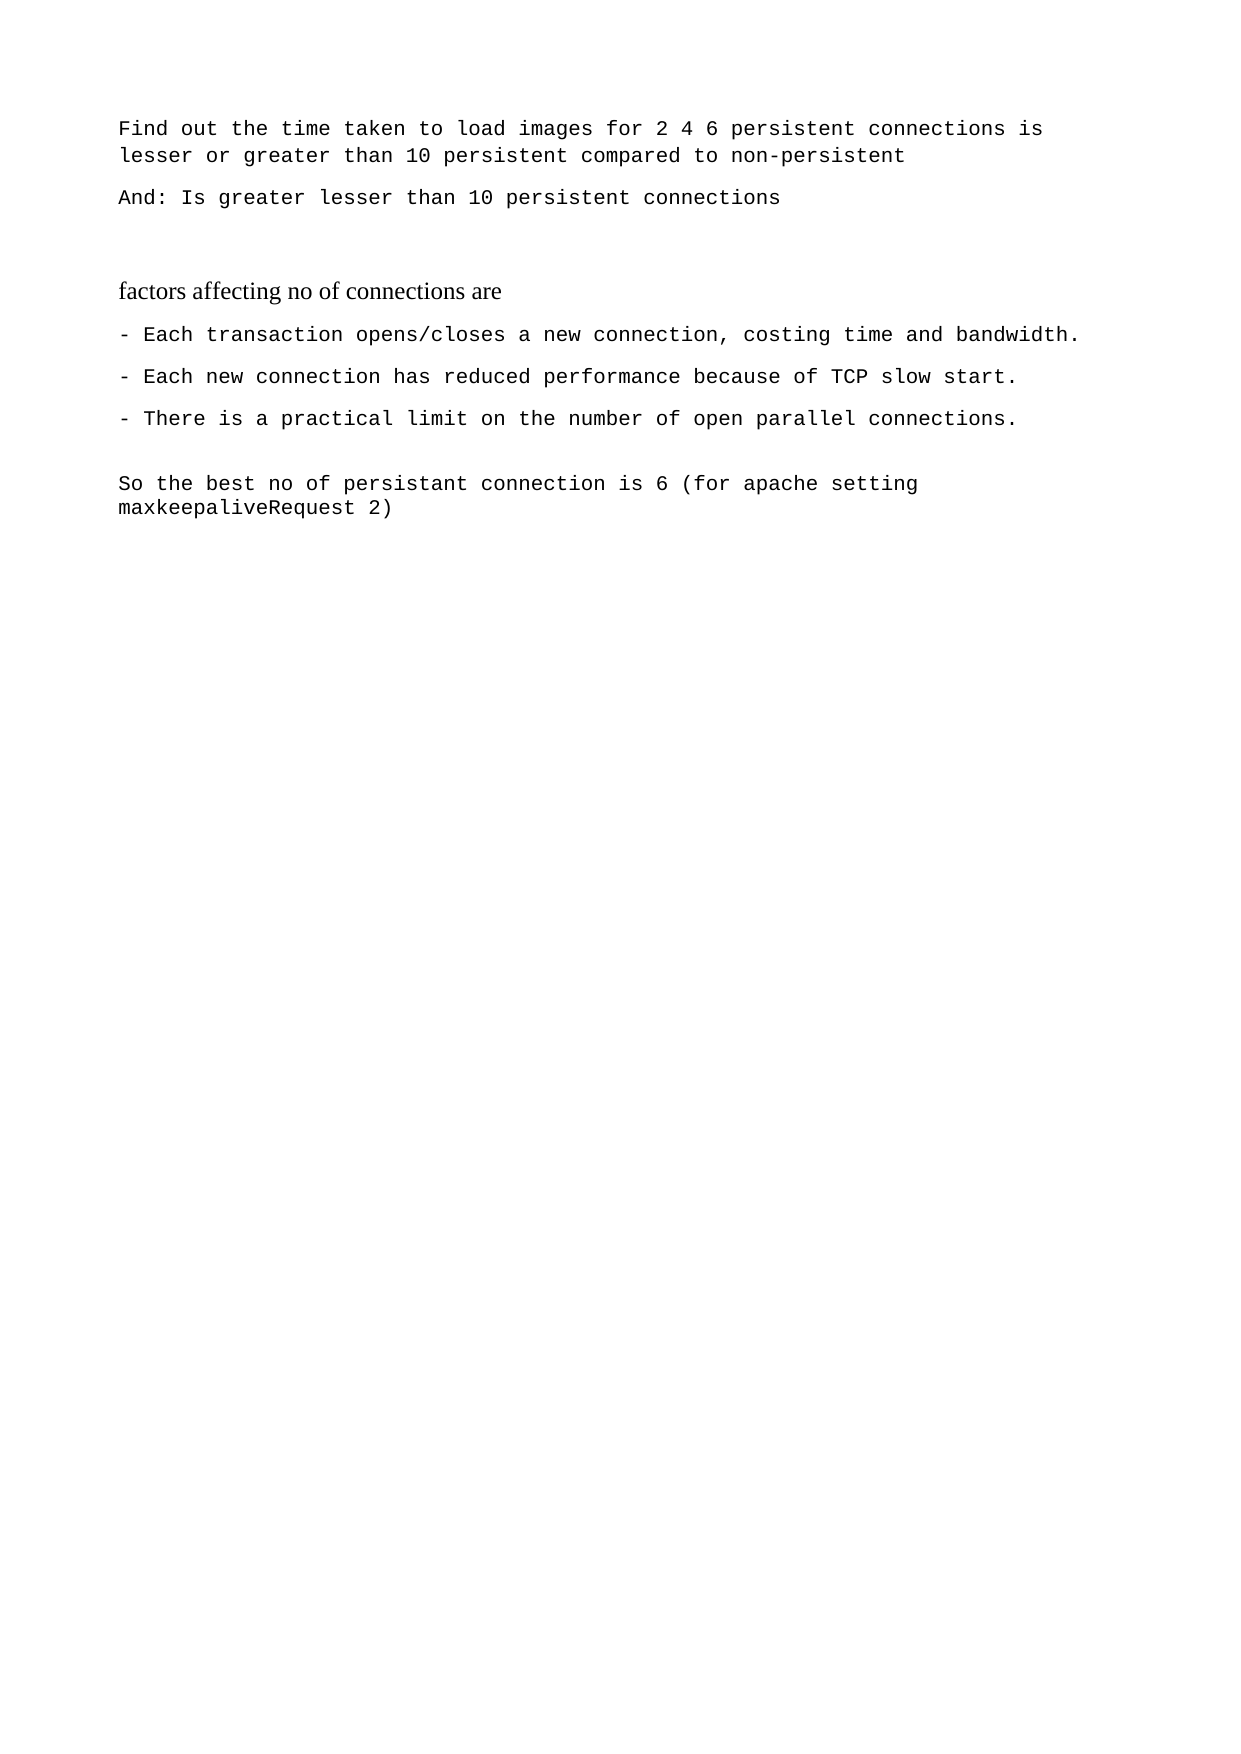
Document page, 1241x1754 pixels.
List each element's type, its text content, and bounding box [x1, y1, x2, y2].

text - Each new connection has reduced performance because of TCP slow start. [118, 366, 1122, 389]
text So the best no of persistant connection is 6 (for apache setting maxkeepaliveRequest 2) [118, 473, 1122, 520]
text - There is a practical limit on the number of open parallel connections. [118, 408, 1122, 431]
text And: Is greater lesser than 10 persistent connections [118, 187, 1122, 211]
text Find out the time taken to load images for 2 4 6 persistent connections is lesser or greater than 10 persistent compared to non-persistent [118, 118, 1122, 169]
text - Each transaction opens/closes a new connection, costing time and bandwidth. [118, 324, 1122, 348]
text factors affecting no of connections are [118, 276, 1122, 305]
